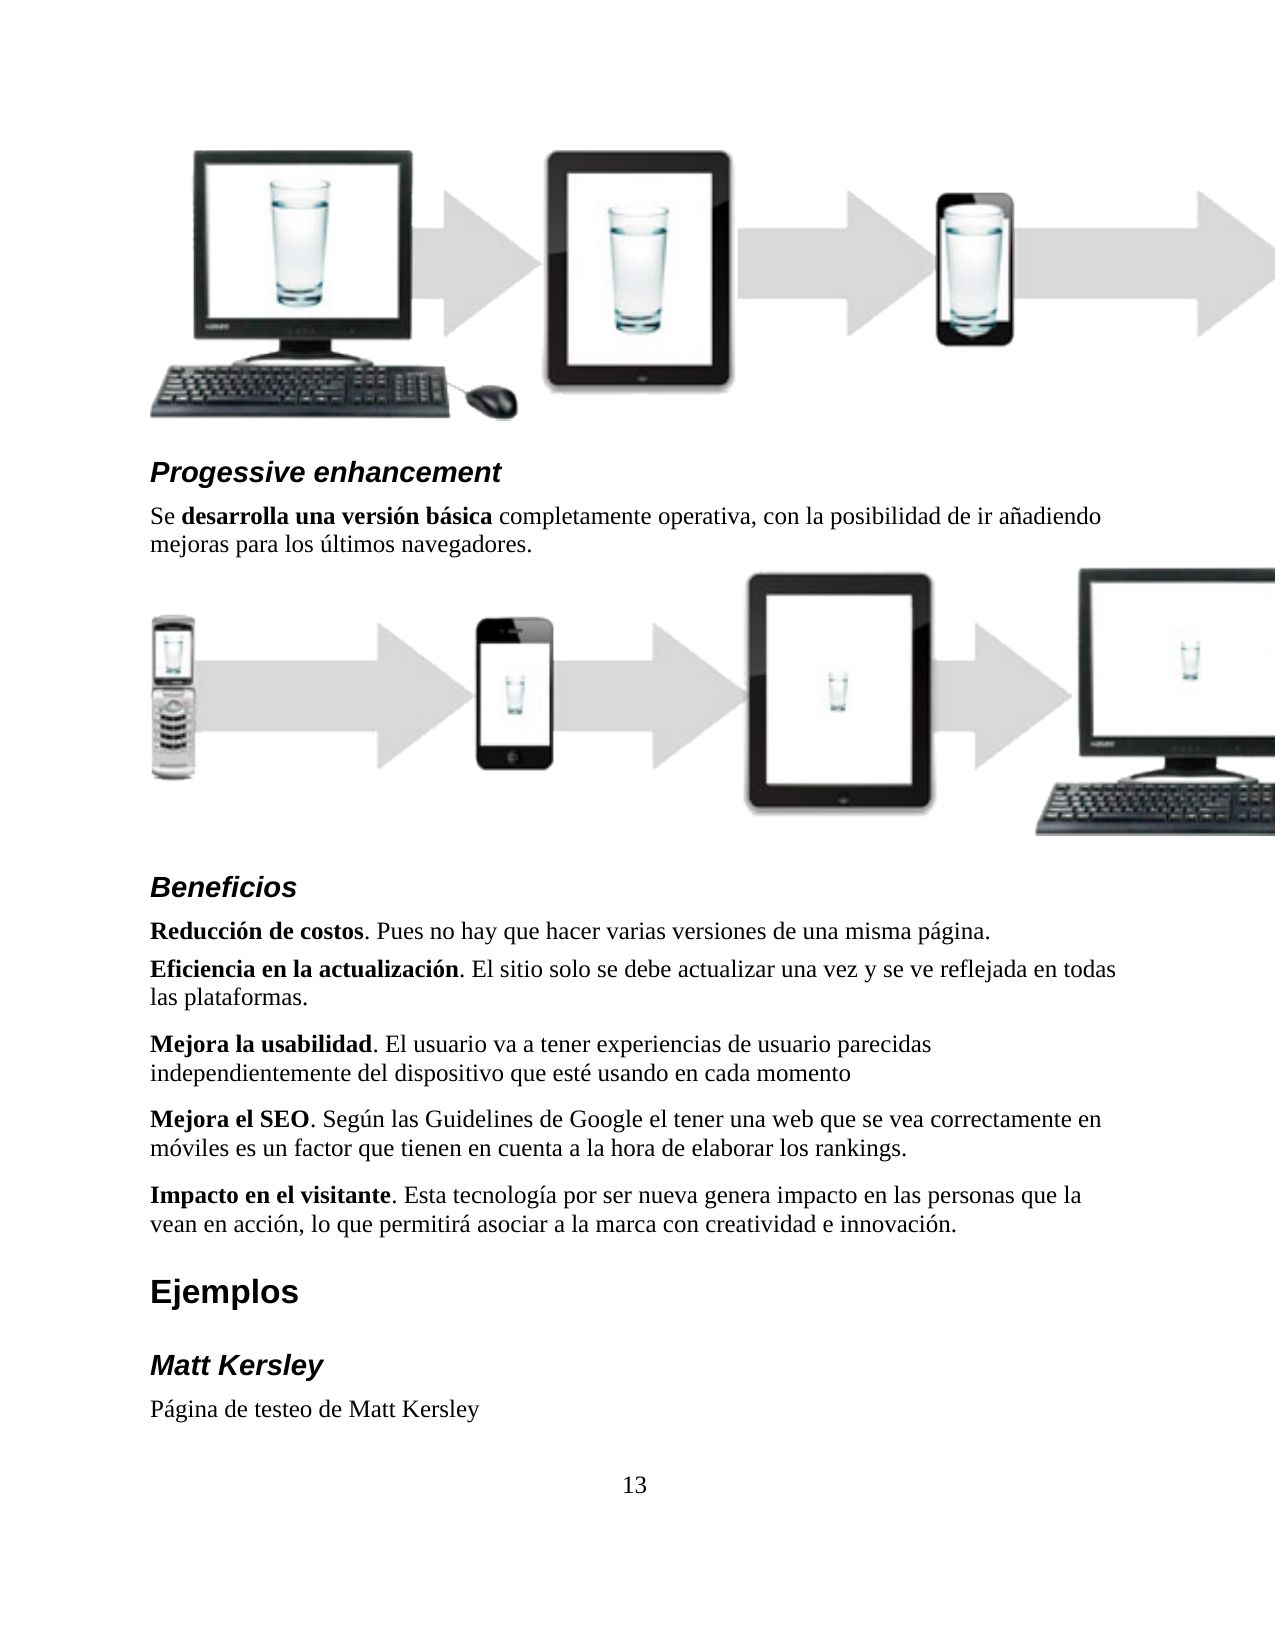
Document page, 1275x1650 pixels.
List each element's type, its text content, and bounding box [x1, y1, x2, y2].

subtitle Beneficios [150, 870, 1125, 903]
text Impacto en el visitante. Esta tecnología por ser nueva genera impacto en las personas que la vean en acción, lo que permitirá asociar a la marca con creatividad e innovación. [150, 1180, 1125, 1237]
picture [150, 150, 1275, 421]
text Reducción de costos. Pues no hay que hacer varias versiones de una misma página. [150, 916, 1125, 945]
text Se desarrolla una versión básica completamente operativa, con la posibilidad de ir añadiendo mejoras para los últimos navegadores. [150, 501, 1125, 558]
subtitle Matt Kersley [150, 1348, 1125, 1381]
subtitle Progessive enhancement [150, 455, 1125, 488]
picture [150, 567, 1275, 836]
text Mejora el SEO. Según las Guidelines de Google el tener una web que se vea correctamente en móviles es un factor que tienen en cuenta a la hora de elaborar los rankings. [150, 1104, 1125, 1162]
text Eficiencia en la actualización. El sitio solo se debe actualizar una vez y se ve reflejada en todas las plataformas. [150, 954, 1125, 1011]
text Mejora la usabilidad. El usuario va a tener experiencias de usuario parecidas independientemente del dispositivo que esté usando en cada momento [150, 1029, 1125, 1087]
text Página de testeo de Matt Kersley [150, 1394, 1125, 1422]
subtitle Ejemplos [150, 1271, 1125, 1310]
